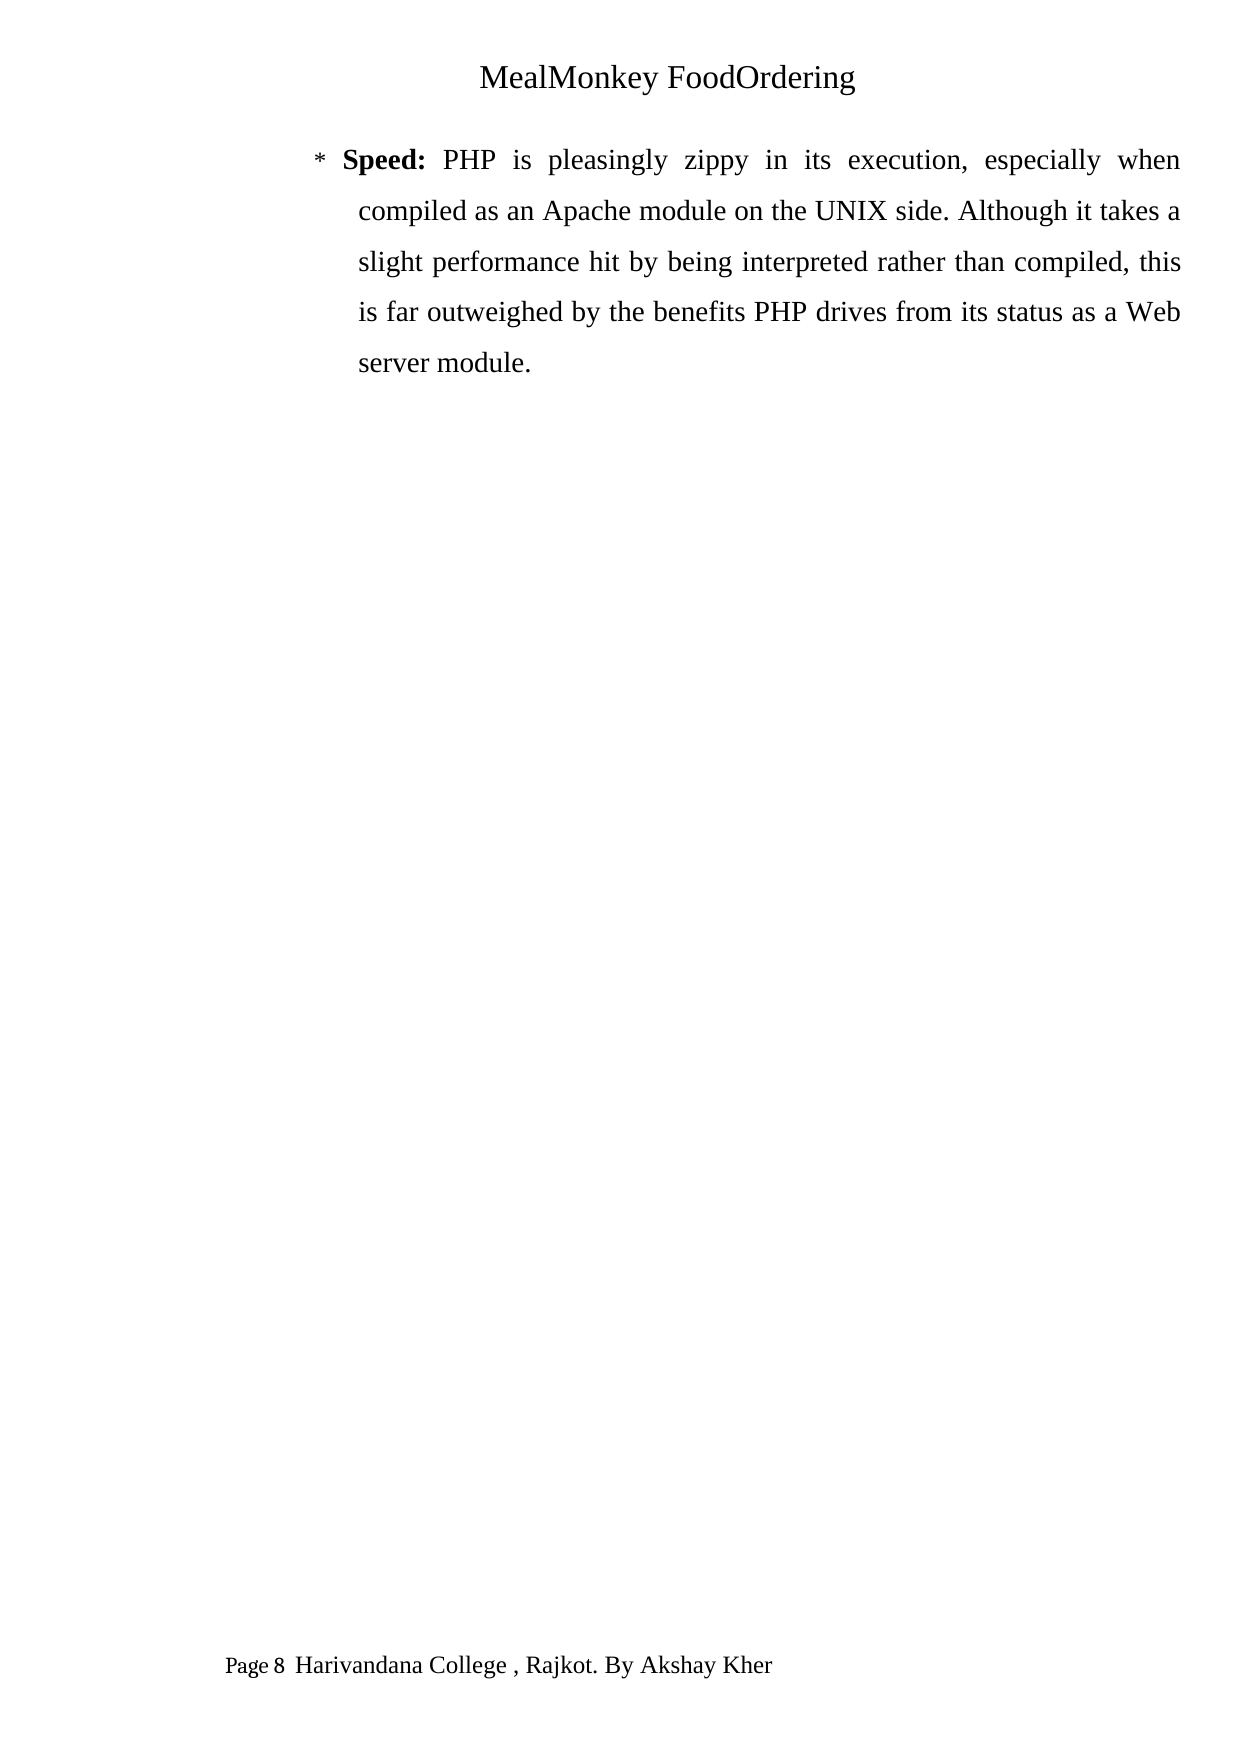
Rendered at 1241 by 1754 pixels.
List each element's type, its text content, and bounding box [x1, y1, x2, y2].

text * Speed: PHP is pleasingly zippy in its execution, especially when compiled as an Apache module on the UNIX side. Although it takes a slight performance hit by being interpreted rather than compiled, this is far outweighed by the benefits PHP drives from its status as a Web server module. [314, 142, 1182, 378]
